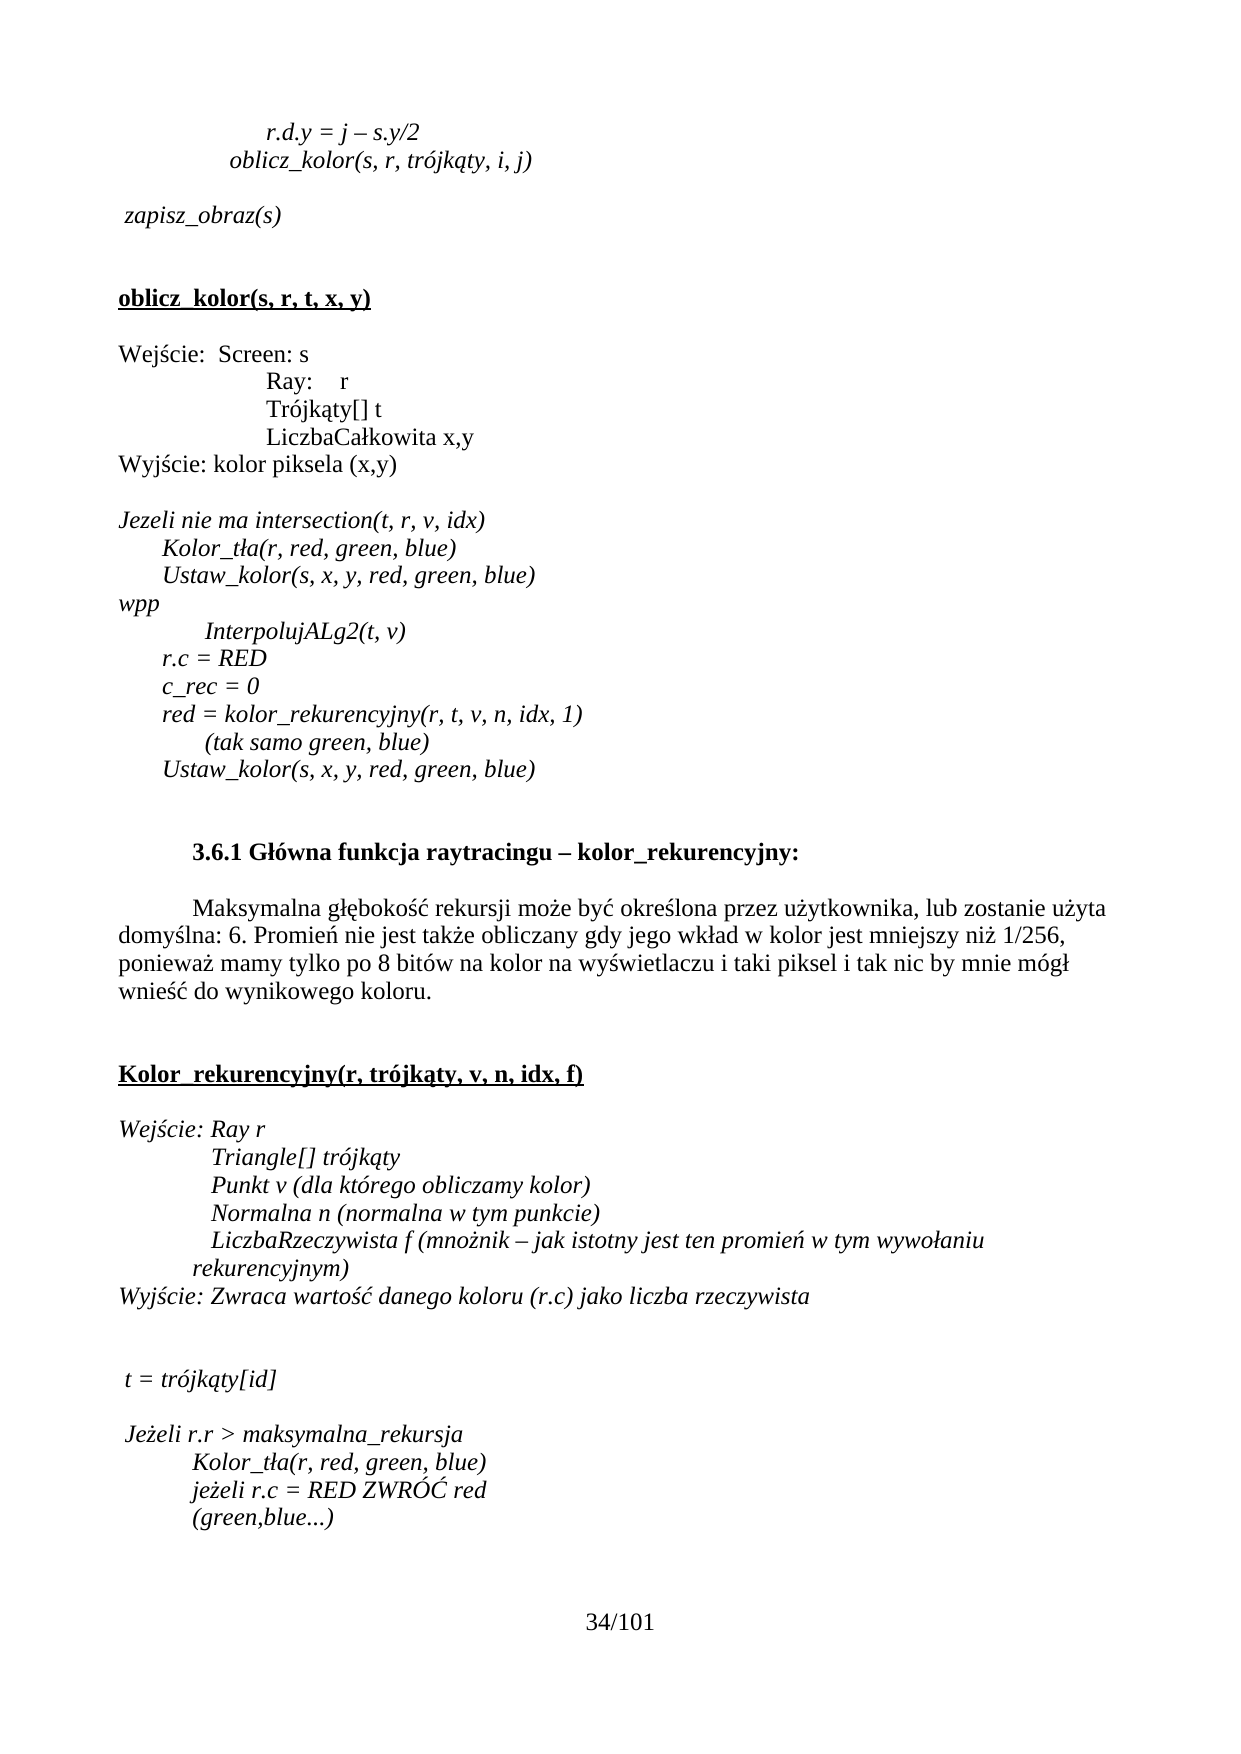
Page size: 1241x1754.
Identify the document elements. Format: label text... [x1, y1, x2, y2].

text LiczbaRzeczywista f (mnożnik – jak istotny jest ten promień w tym wywołaniu rekurencyjnym) [192, 1226, 1122, 1282]
text zapisz_obraz(s) [118, 201, 1122, 229]
text Kolor_rekurencyjny(r, trójkąty, v, n, idx, f) [118, 1060, 1122, 1088]
text t = trójkąty[id] [118, 1365, 1122, 1393]
text oblicz_kolor(s, r, t, x, y) [118, 284, 1122, 312]
text Wejście: Screen: s [118, 340, 1122, 367]
text Ustaw_kolor(s, x, y, red, green, blue) [118, 755, 1122, 783]
text Wyjście: Zwraca wartość danego koloru (r.c) jako liczba rzeczywista [118, 1282, 1122, 1309]
text oblicz_kolor(s, r, trójkąty, i, j) [118, 146, 1122, 173]
text r.c = RED [118, 644, 1122, 672]
text (tak samo green, blue) [118, 728, 1122, 755]
text LiczbaCałkowita x,y [118, 423, 1122, 451]
text jeżeli r.c = RED ZWRÓĆ red [118, 1476, 1122, 1503]
text Kolor_tła(r, red, green, blue) [118, 534, 1122, 561]
text Punkt v (dla którego obliczamy kolor) [118, 1171, 1122, 1199]
text Trójkąty[] t [118, 395, 1122, 423]
text wpp [118, 589, 1122, 617]
text Wejście: Ray r [118, 1116, 1122, 1143]
text Normalna n (normalna w tym punkcie) [118, 1199, 1122, 1226]
text InterpolujALg2(t, v) [118, 617, 1122, 644]
text Triangle[] trójkąty [118, 1143, 1122, 1171]
text Ray: r [118, 367, 1122, 395]
text c_rec = 0 [118, 672, 1122, 700]
text 3.6.1 Główna funkcja raytracingu – kolor_rekurencyjny: [118, 838, 1122, 866]
text Maksymalna głębokość rekursji może być określona przez użytkownika, lub zostanie użyta domyślna: 6. Promień nie jest także obliczany gdy jego wkład w kolor jest mniejszy niż 1/256, ponieważ mamy tylko po 8 bitów na kolor na wyświetlaczu i taki piksel i tak nic by mnie mógł wnieść do wynikowego koloru. [118, 894, 1122, 1005]
text Kolor_tła(r, red, green, blue) [118, 1448, 1122, 1476]
text Jezeli nie ma intersection(t, r, v, idx) [118, 506, 1122, 534]
text Jeżeli r.r > maksymalna_rekursja [118, 1420, 1122, 1448]
text r.d.y = j – s.y/2 [118, 118, 1122, 146]
text Ustaw_kolor(s, x, y, red, green, blue) [118, 561, 1122, 589]
text Wyjście: kolor piksela (x,y) [118, 451, 1122, 478]
text (green,blue...) [118, 1503, 1122, 1531]
text red = kolor_rekurencyjny(r, t, v, n, idx, 1) [118, 700, 1122, 728]
